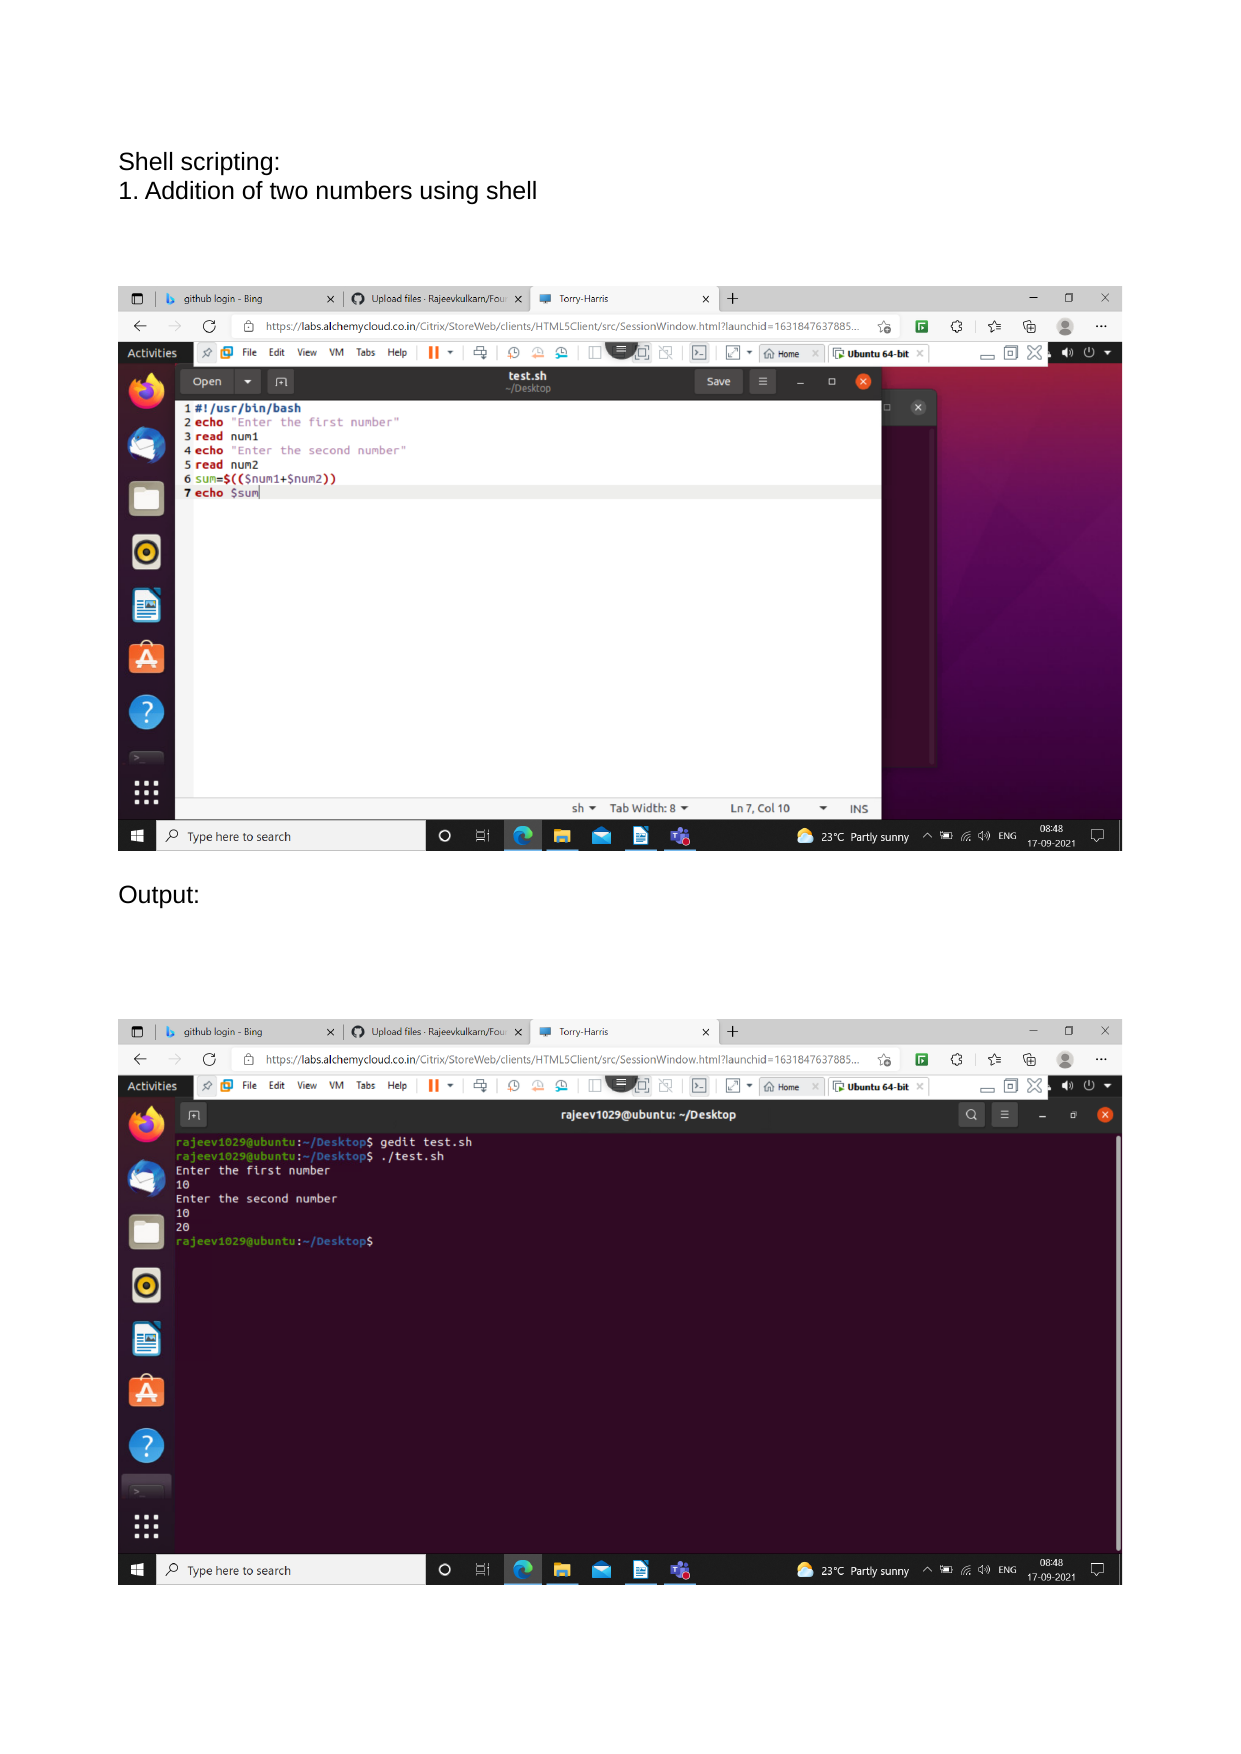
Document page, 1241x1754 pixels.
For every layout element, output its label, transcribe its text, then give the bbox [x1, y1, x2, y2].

text Output: [118, 880, 1122, 908]
picture [118, 286, 1123, 851]
text Shell scripting: [118, 147, 1122, 176]
text 1. Addition of two numbers using shell [118, 176, 1122, 204]
picture [118, 1019, 1123, 1585]
